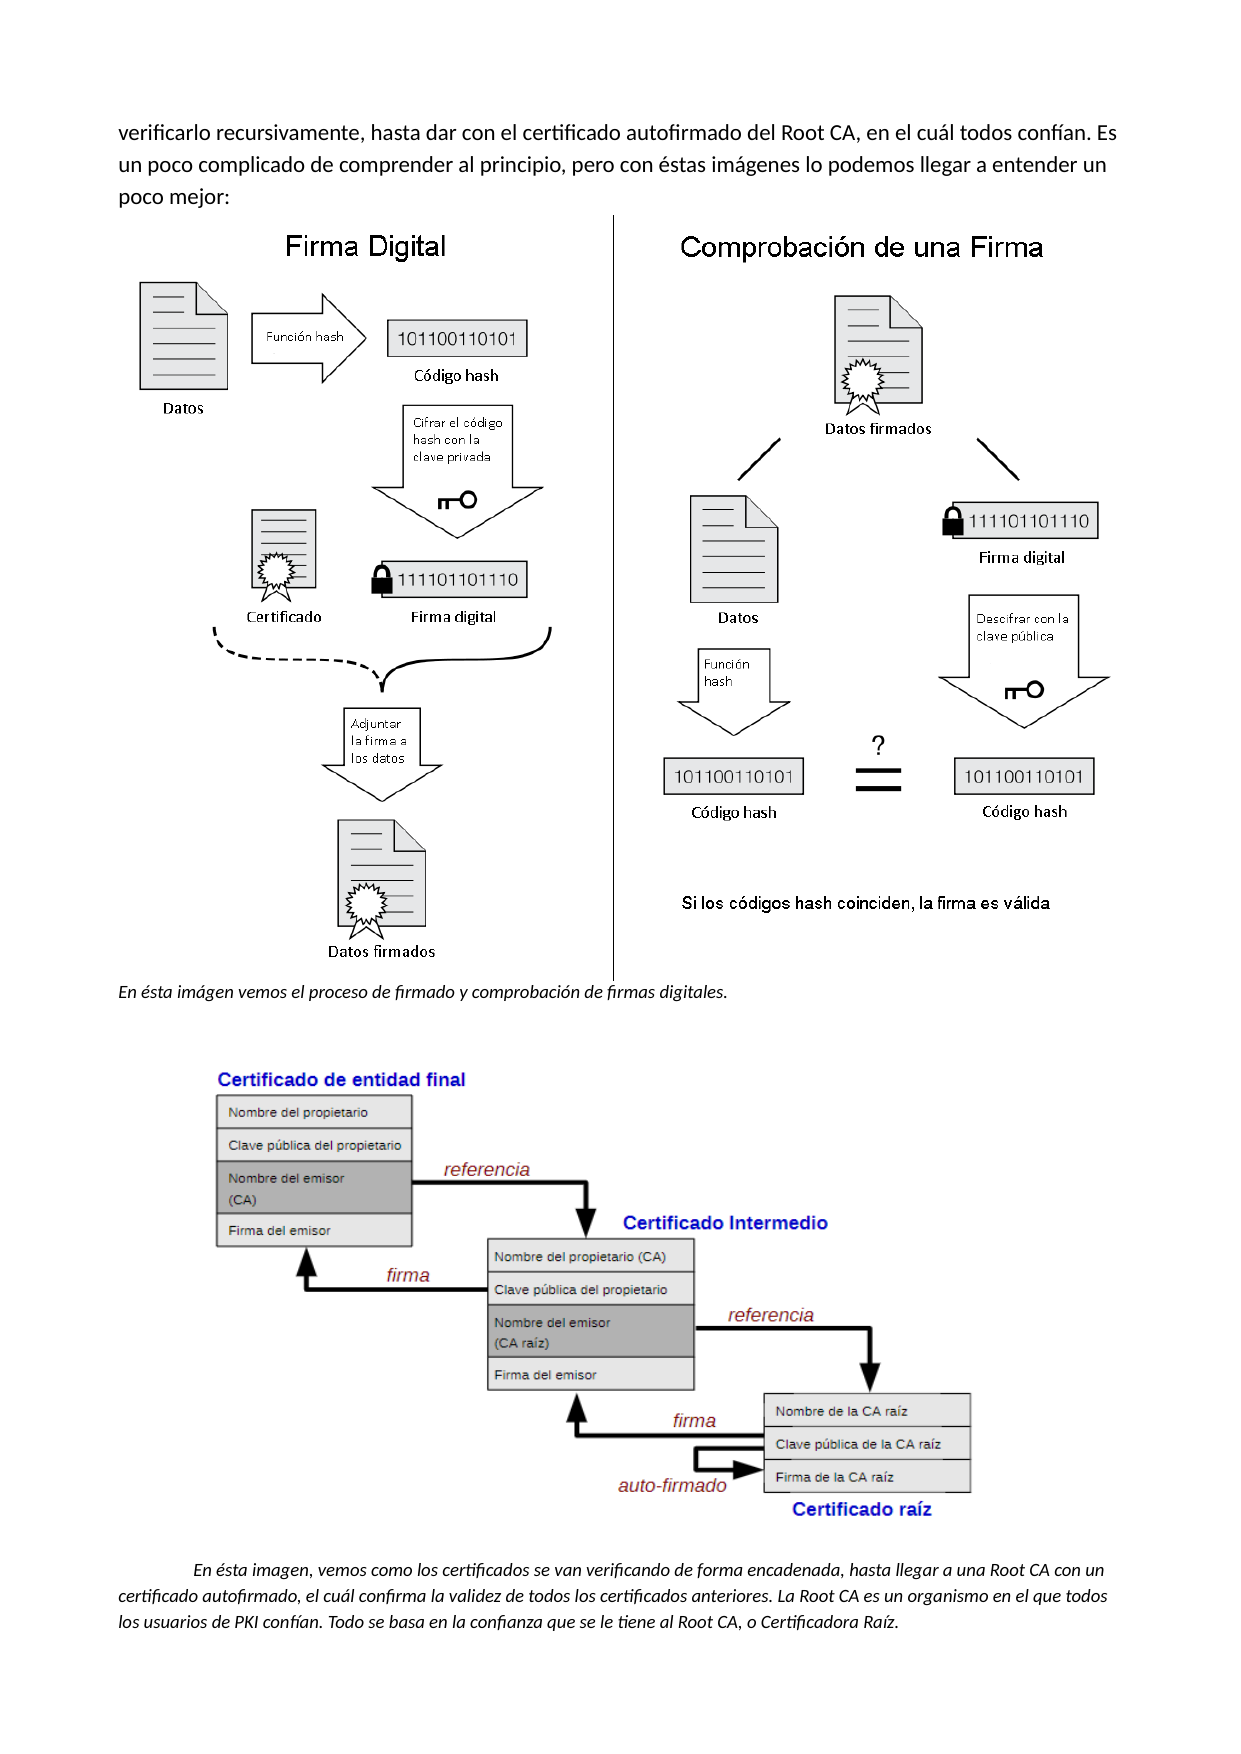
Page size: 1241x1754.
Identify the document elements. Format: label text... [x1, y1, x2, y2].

picture [211, 1068, 983, 1534]
picture [129, 215, 1116, 981]
text En ésta imágen vemos el proceso de firmado y comprobación de firmas digitales. [118, 236, 1122, 1003]
text En ésta imagen, vemos como los certificados se van verificando de forma encadenada, hasta llegar a una Root CA con un certificado autofirmado, el cuál confirma la validez de todos los certificados anteriores. La Root CA es un organismo en el que todos los usuarios de PKI confían. Todo se basa en la confianza que se le tiene al Root CA, o Certificadora Raíz. [118, 1558, 1122, 1633]
text verificarlo recursivamente, hasta dar con el certificado autofirmado del Root CA, en el cuál todos confían. Es un poco complicado de comprender al principio, pero con éstas imágenes lo podemos llegar a entender un poco mejor: [118, 118, 1122, 211]
